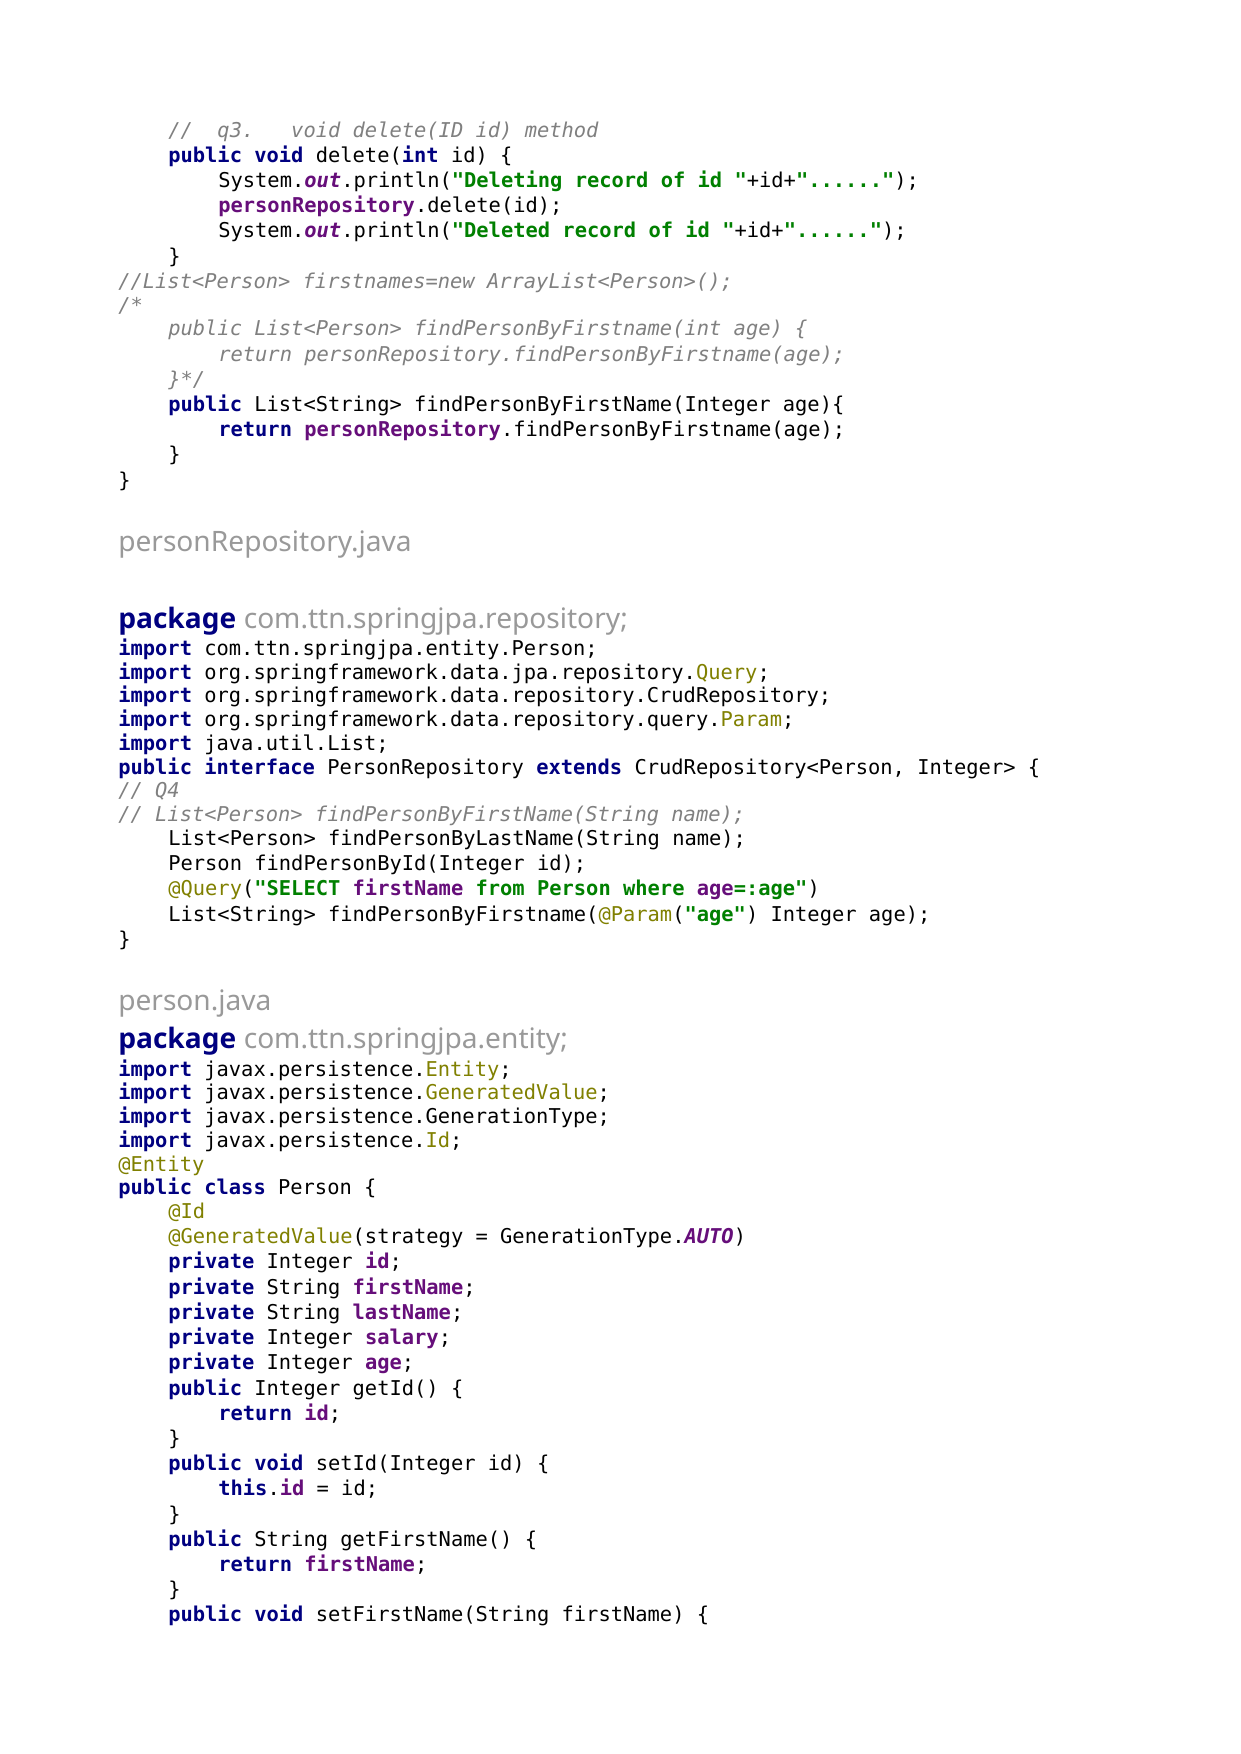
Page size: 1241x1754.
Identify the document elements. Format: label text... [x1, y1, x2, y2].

text @Query("SELECT firstName from Person where age=:age") [118, 877, 1122, 902]
text import org.springframework.data.repository.query.Param; [118, 708, 1122, 731]
text public void setId(Integer id) { [118, 1452, 1122, 1477]
text import org.springframework.data.jpa.repository.Query; [118, 660, 1122, 684]
text private Integer salary; [118, 1326, 1122, 1351]
text import javax.persistence.GenerationType; [118, 1104, 1122, 1128]
text private String lastName; [118, 1300, 1122, 1326]
text } [118, 1502, 1122, 1527]
text List<String> findPersonByFirstname(@Param("age") Integer age); [118, 902, 1122, 927]
text } [118, 1578, 1122, 1603]
text import javax.persistence.GeneratedValue; [118, 1081, 1122, 1104]
text } [118, 1426, 1122, 1452]
text //List<Person> firstnames=new ArrayList<Person>(); [118, 269, 1122, 293]
text System.out.println("Deleted record of id "+id+"......"); [118, 219, 1122, 244]
text private Integer age; [118, 1351, 1122, 1376]
text Person findPersonById(Integer id); [118, 852, 1122, 877]
text return firstName; [118, 1552, 1122, 1578]
text /* [118, 293, 1122, 317]
text public Integer getId() { [118, 1376, 1122, 1401]
text private Integer id; [118, 1250, 1122, 1275]
text } [118, 443, 1122, 468]
text List<Person> findPersonByLastName(String name); [118, 826, 1122, 852]
text public interface PersonRepository extends CrudRepository<Person, Integer> { [118, 755, 1122, 779]
text public List<Person> findPersonByFirstname(int age) { [118, 317, 1122, 342]
text return id; [118, 1401, 1122, 1426]
text public class Person { [118, 1176, 1122, 1199]
text System.out.println("Deleting record of id "+id+"......"); [118, 168, 1122, 194]
text import com.ttn.springjpa.entity.Person; [118, 636, 1122, 660]
text // q3. void delete(ID id) method [118, 118, 1122, 143]
text } [118, 468, 1122, 492]
text public List<String> findPersonByFirstName(Integer age){ [118, 392, 1122, 418]
text public void setFirstName(String firstName) { [118, 1603, 1122, 1628]
text import javax.persistence.Entity; [118, 1057, 1122, 1081]
text public void delete(int id) { [118, 143, 1122, 168]
text private String firstName; [118, 1275, 1122, 1300]
text // List<Person> findPersonByFirstName(String name); [118, 803, 1122, 826]
text import org.springframework.data.repository.CrudRepository; [118, 684, 1122, 708]
text @GeneratedValue(strategy = GenerationType.AUTO) [118, 1225, 1122, 1250]
text // Q4 [118, 779, 1122, 803]
text import javax.persistence.Id; [118, 1128, 1122, 1152]
text @Id [118, 1199, 1122, 1225]
text import java.util.List; [118, 731, 1122, 755]
text personRepository.java [118, 521, 1122, 560]
text person.java [118, 980, 1122, 1019]
text } [118, 244, 1122, 269]
text @Entity [118, 1152, 1122, 1176]
text return personRepository.findPersonByFirstname(age); [118, 418, 1122, 443]
text }*/ [118, 367, 1122, 392]
text return personRepository.findPersonByFirstname(age); [118, 342, 1122, 367]
text this.id = id; [118, 1477, 1122, 1502]
text } [118, 927, 1122, 951]
text package com.ttn.springjpa.entity; [118, 1019, 1122, 1057]
text package com.ttn.springjpa.repository; [118, 598, 1122, 636]
text public String getFirstName() { [118, 1527, 1122, 1552]
text personRepository.delete(id); [118, 194, 1122, 219]
